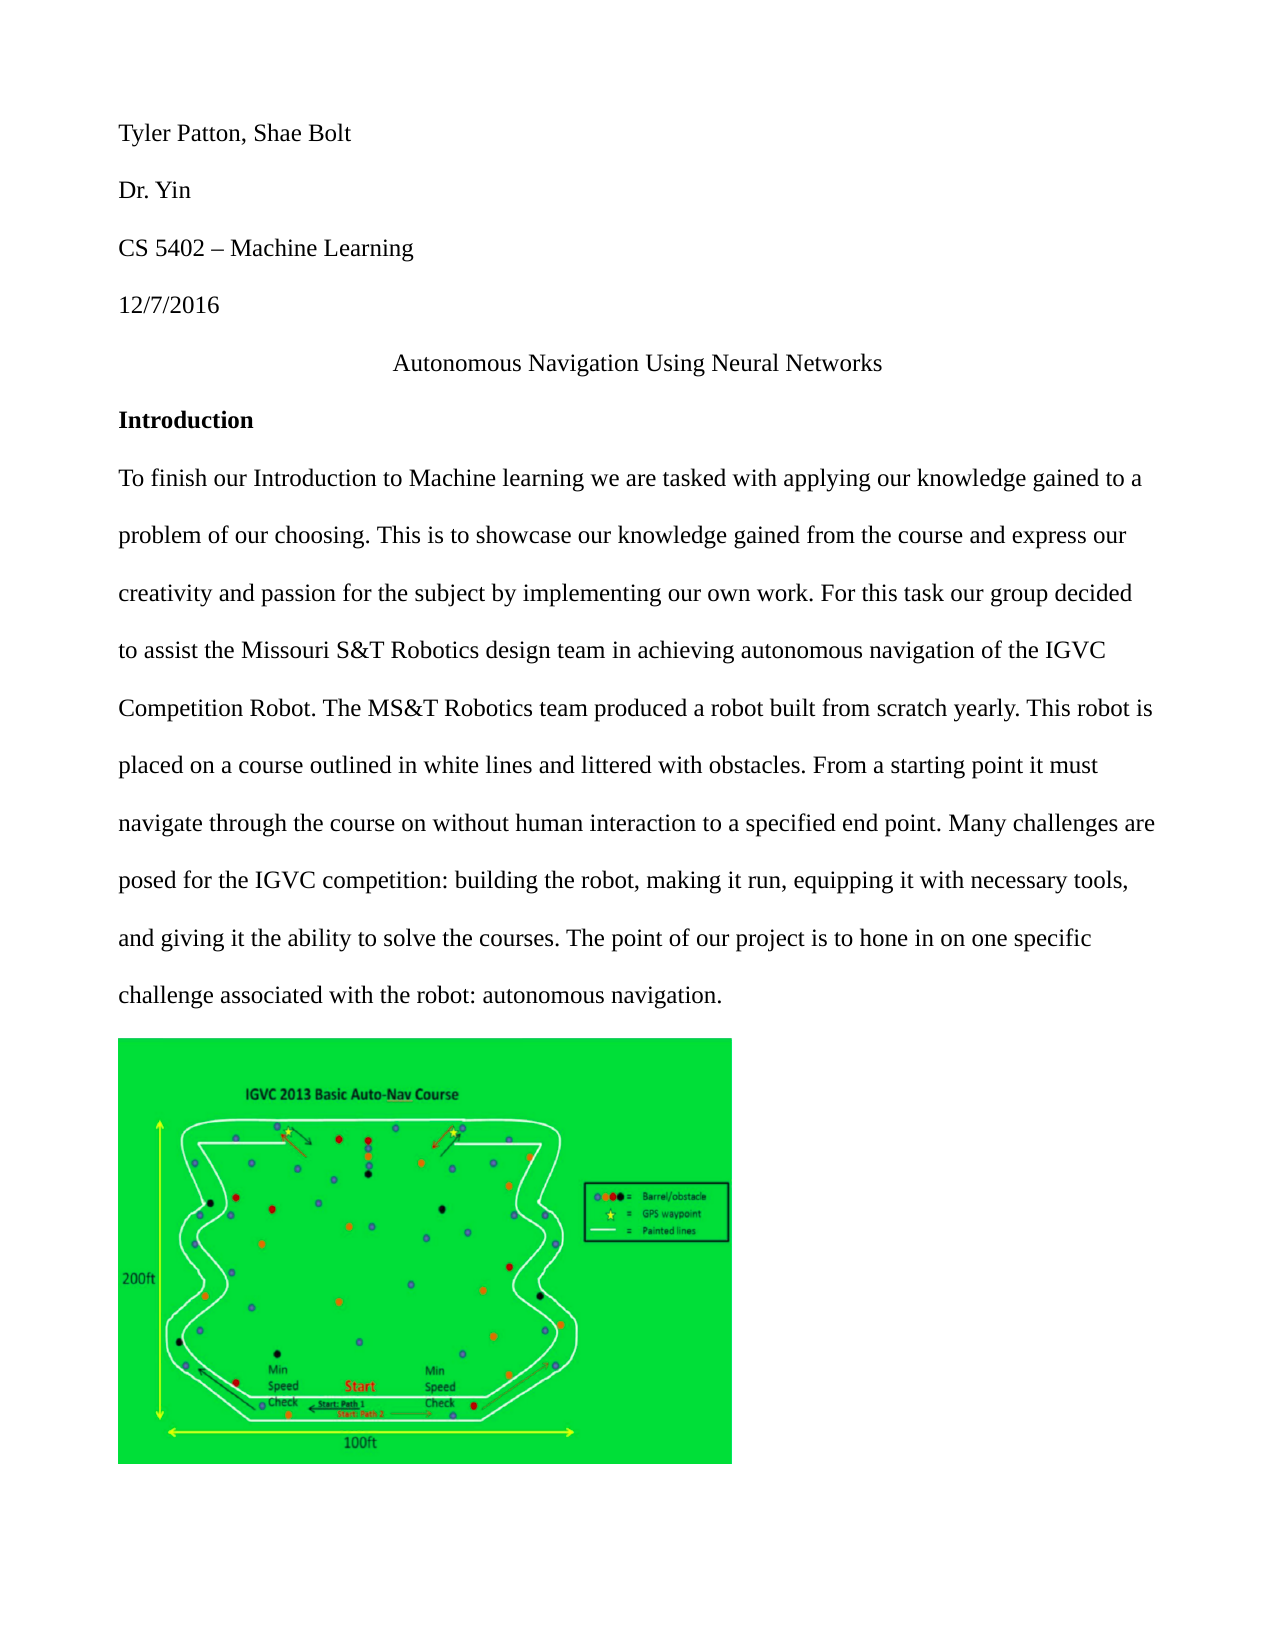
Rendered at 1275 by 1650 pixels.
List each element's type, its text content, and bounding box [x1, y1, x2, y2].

text To finish our Introduction to Machine learning we are tasked with applying our knowledge gained to a problem of our choosing. This is to showcase our knowledge gained from the course and express our creativity and passion for the subject by implementing our own work. For this task our group decided to assist the Missouri S&T Robotics design team in achieving autonomous navigation of the IGVC Competition Robot. The MS&T Robotics team produced a robot built from scratch yearly. This robot is placed on a course outlined in white lines and littered with obstacles. From a starting point it must navigate through the course on without human interaction to a specified end point. Many challenges are posed for the IGVC competition: building the robot, making it run, equipping it with necessary tools, and giving it the ability to solve the courses. The point of our project is to hone in on one specific challenge associated with the robot: autonomous navigation. [118, 463, 1157, 1009]
text Dr. Yin [118, 176, 1157, 204]
text Introduction [118, 406, 1157, 434]
text 12/7/2016 [118, 291, 1157, 319]
text Tyler Patton, Shae Bolt [118, 118, 1157, 147]
picture [118, 1038, 733, 1464]
text Autonomous Navigation Using Neural Networks [118, 348, 1157, 377]
text CS 5402 – Machine Learning [118, 233, 1157, 262]
